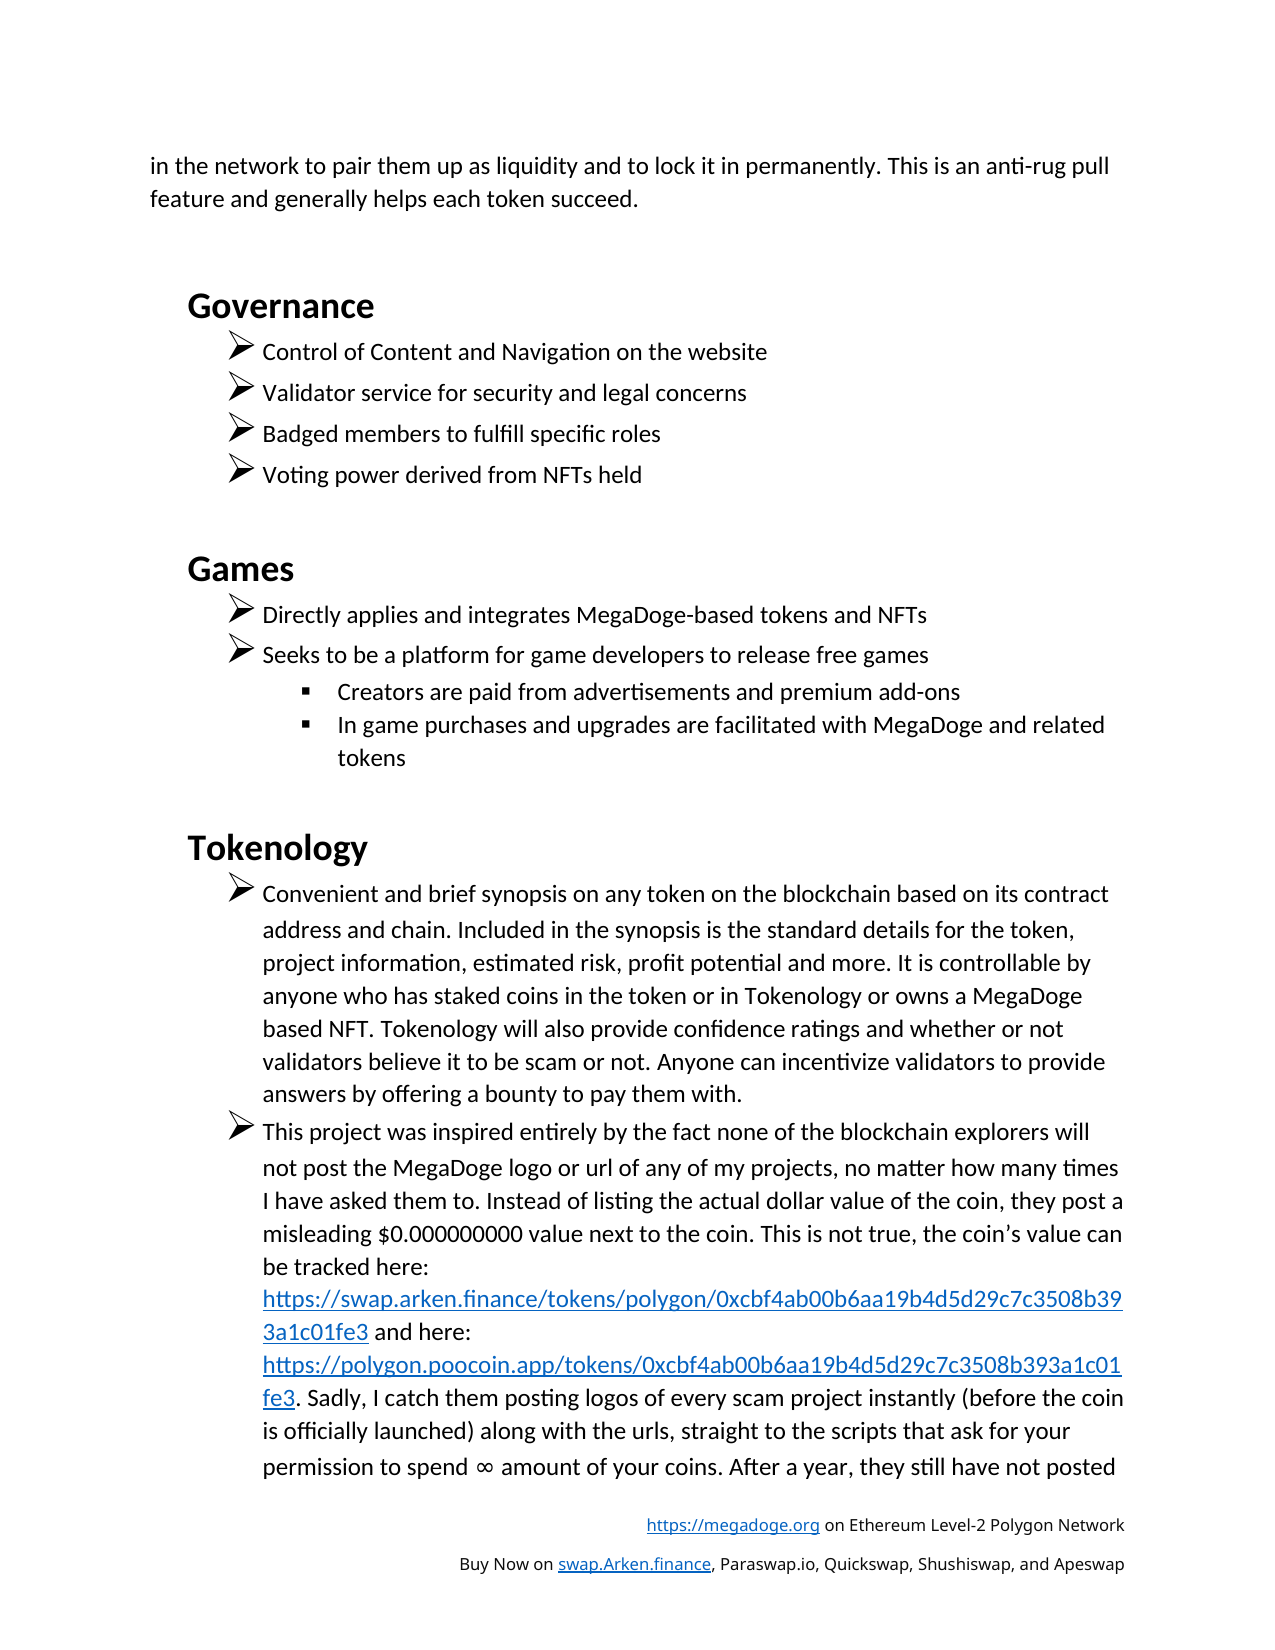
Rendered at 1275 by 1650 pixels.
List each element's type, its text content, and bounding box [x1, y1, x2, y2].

list Governance [150, 282, 1125, 328]
list Control of Content and Navigation on the website [225, 331, 1125, 369]
list Creators are paid from advertisements and premium add-ons [300, 676, 1125, 707]
text in the network to pair them up as liquidity and to lock it in permanently. This is an anti-rug pull feature and generally helps each token succeed. [150, 150, 1125, 213]
list This project was inspired entirely by the fact none of the blockchain explorers will not post the MegaDoge logo or url of any of my projects, no matter how many times I have asked them to. Instead of listing the actual dollar value of the coin, they post a misleading $0.000000000 value next to the coin. This is not true, the coin’s value can be tracked here: https://swap.arken.finance/tokens/polygon/0xcbf4ab00b6aa19b4d5d29c7c3508b393a1c01fe3 and here: https://polygon.poocoin.app/tokens/0xcbf4ab00b6aa19b4d5d29c7c3508b393a1c01fe3. Sadly, I catch them posting logos of every scam project instantly (before the coin is officially launched) along with the urls, straight to the scripts that ask for your permission to spend ∞ amount of your coins. After a year, they still have not posted [225, 1112, 1125, 1482]
list Voting power derived from NFTs held [225, 454, 1125, 492]
list Validator service for security and legal concerns [225, 372, 1125, 410]
list Directly applies and integrates MegaDoge-based tokens and NFTs [225, 594, 1125, 632]
list Tokenology [150, 824, 1125, 870]
list Games [150, 545, 1125, 591]
list Seeks to be a platform for game developers to release free games [225, 635, 1125, 673]
list In game purchases and upgrades are facilitated with MegaDoge and related tokens [300, 709, 1125, 772]
list Badged members to fulfill specific roles [225, 413, 1125, 451]
list Convenient and brief synopsis on any token on the blockchain based on its contract address and chain. Included in the synopsis is the standard details for the token, project information, estimated risk, profit potential and more. It is controllable by anyone who has staked coins in the token or in Tokenology or owns a MegaDoge based NFT. Tokenology will also provide confidence ratings and whether or not validators believe it to be scam or not. Anyone can incentivize validators to provide answers by offering a bounty to pay them with. [225, 874, 1125, 1109]
